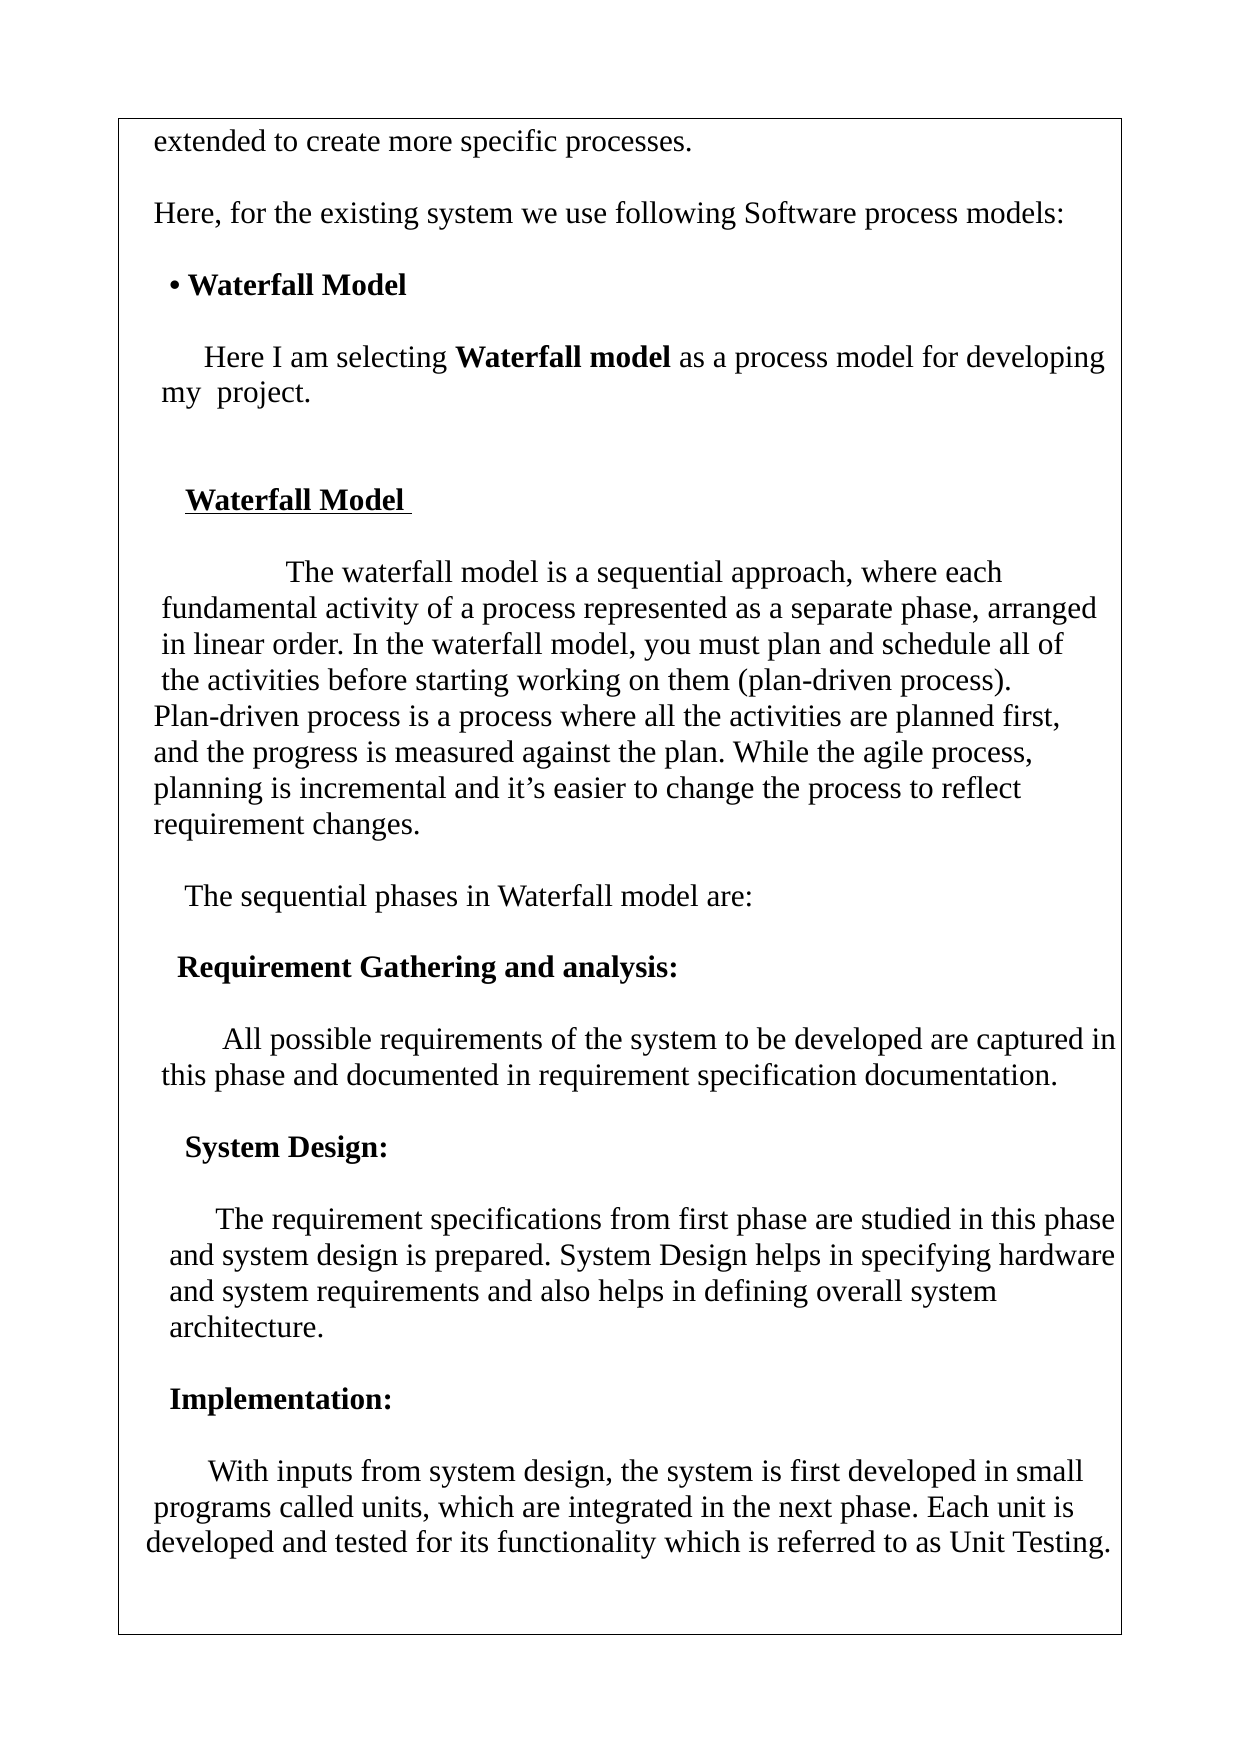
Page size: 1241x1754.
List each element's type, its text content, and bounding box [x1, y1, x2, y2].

text requirement changes. [122, 805, 1118, 841]
text The requirement specifications from first phase are studied in this phase [122, 1200, 1118, 1236]
text planning is incremental and it’s easier to change the process to reflect [122, 769, 1118, 805]
text Waterfall Model [122, 482, 1118, 517]
text in linear order. In the waterfall model, you must plan and schedule all of [122, 625, 1118, 661]
text The sequential phases in Waterfall model are: [122, 877, 1118, 913]
text programs called units, which are integrated in the next phase. Each unit is [122, 1488, 1118, 1524]
text fundamental activity of a process represented as a separate phase, arranged [122, 589, 1118, 625]
text Here, for the existing system we use following Software process models: [122, 194, 1118, 230]
text this phase and documented in requirement specification documentation. [122, 1057, 1118, 1092]
text and system design is prepared. System Design helps in specifying hardware [122, 1236, 1118, 1272]
text and system requirements and also helps in defining overall system [122, 1272, 1118, 1308]
text Requirement Gathering and analysis: [122, 949, 1118, 985]
text developed and tested for its functionality which is referred to as Unit Testing. [122, 1524, 1118, 1560]
text Here I am selecting Waterfall model as a process model for developing [122, 338, 1118, 374]
text my project. [122, 374, 1118, 410]
text System Design: [122, 1128, 1118, 1164]
text With inputs from system design, the system is first developed in small [122, 1452, 1118, 1488]
text architecture. [122, 1308, 1118, 1344]
text and the progress is measured against the plan. While the agile process, [122, 733, 1118, 769]
text extended to create more specific processes. [122, 122, 1118, 158]
text Plan-driven process is a process where all the activities are planned first, [122, 697, 1118, 733]
text Implementation: [122, 1380, 1118, 1416]
text All possible requirements of the system to be developed are captured in [122, 1021, 1118, 1057]
text the activities before starting working on them (plan-driven process). [122, 661, 1118, 697]
text The waterfall model is a sequential approach, where each [122, 553, 1118, 589]
text • Waterfall Model [122, 266, 1118, 302]
